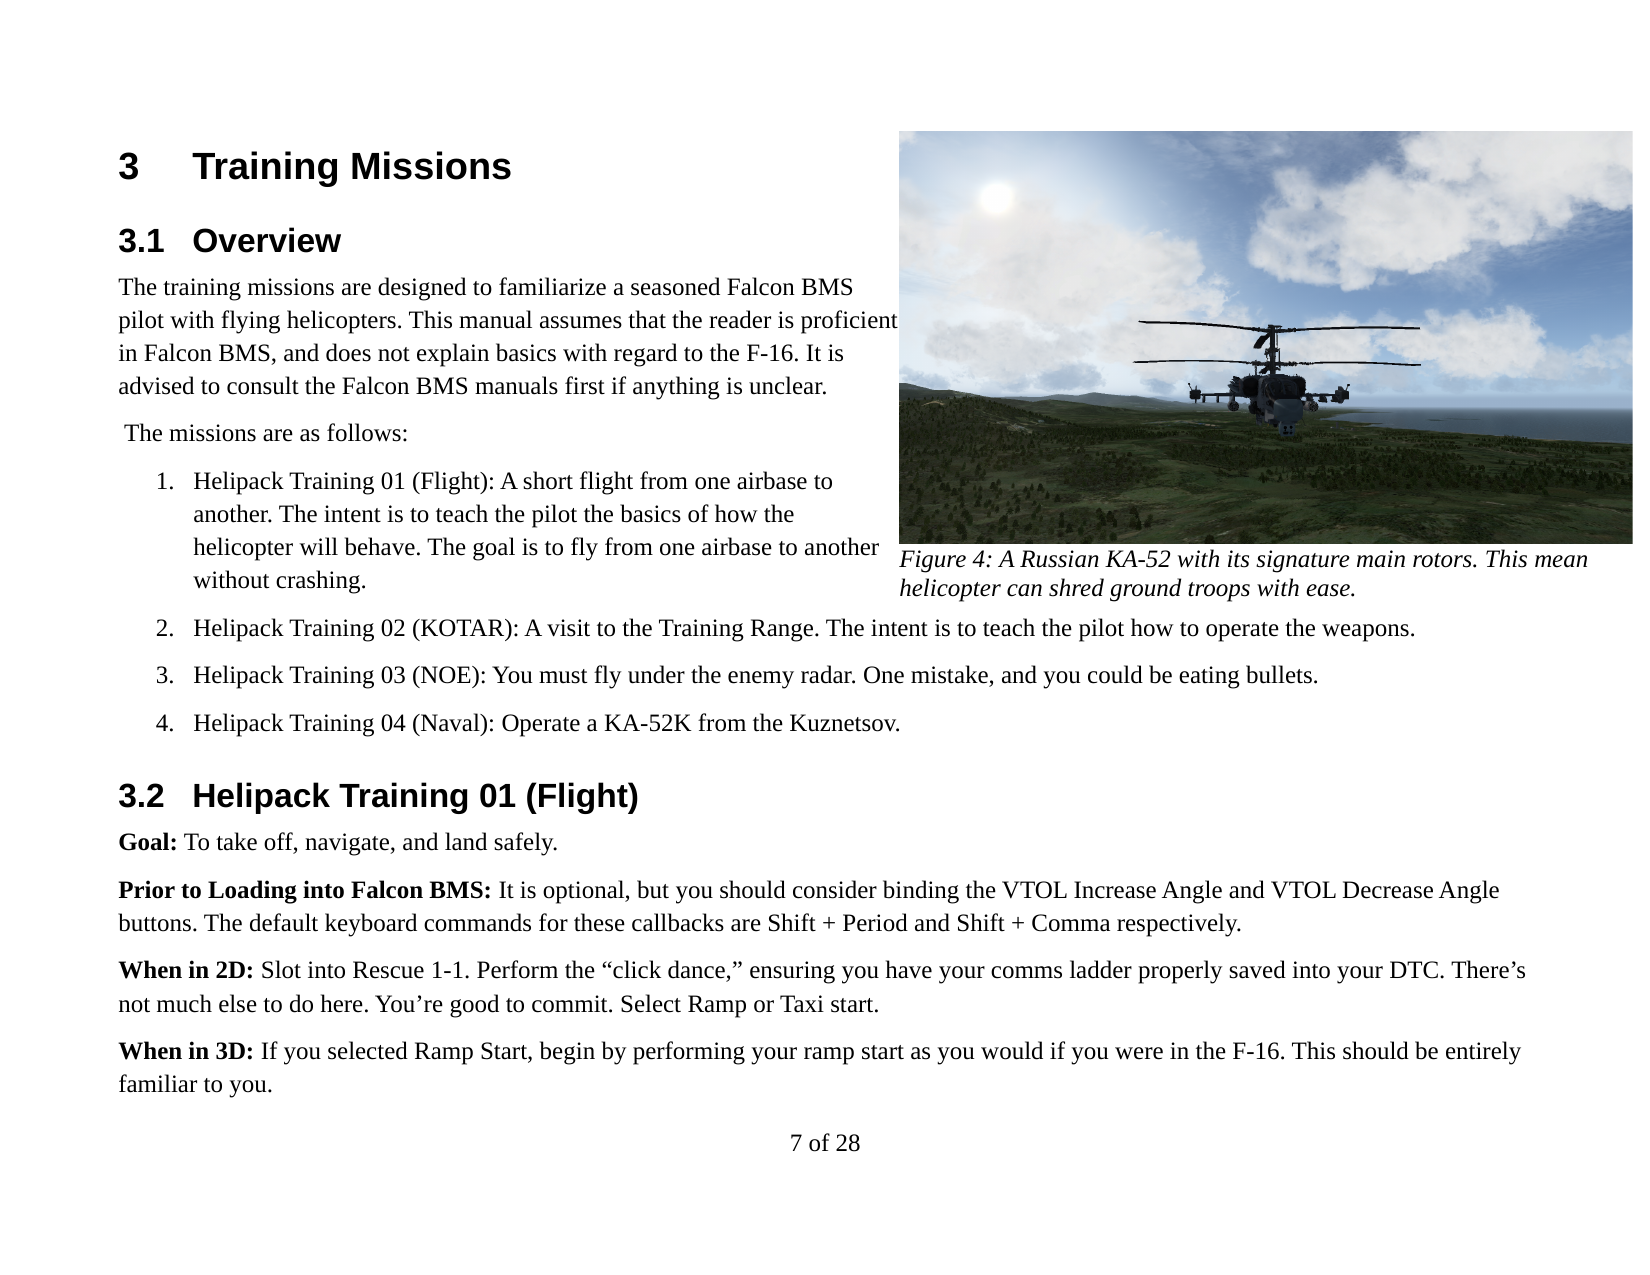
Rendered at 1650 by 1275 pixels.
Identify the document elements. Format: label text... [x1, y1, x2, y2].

subtitle Helipack Training 01 (Flight) [118, 776, 1532, 815]
text When in 3D: If you selected Ramp Start, begin by performing your ramp start as you would if you were in the F-16. This should be entirely familiar to you. [118, 1036, 1532, 1098]
list Helipack Training 02 (KOTAR): A visit to the Training Range. The intent is to teach the pilot how to operate the weapons. [156, 613, 1532, 641]
list Helipack Training 03 (NOE): You must fly under the enemy radar. One mistake, and you could be eating bullets. [156, 660, 1532, 689]
picture [899, 131, 1633, 544]
list Helipack Training 04 (Naval): Operate a KA-52K from the Kuznetsov. [156, 708, 1532, 737]
subtitle Training Missions [118, 143, 899, 187]
text The missions are as follows: [118, 418, 899, 447]
text Goal: To take off, navigate, and land safely. [118, 827, 1532, 856]
text The training missions are designed to familiarize a seasoned Falcon BMS pilot with flying helicopters. This manual assumes that the reader is proficient in Falcon BMS, and does not explain basics with regard to the F-16. It is advised to consult the Falcon BMS manuals first if anything is unclear. [118, 272, 899, 399]
subtitle Overview [118, 221, 899, 259]
list Helipack Training 01 (Flight): A short flight from one airbase to another. The intent is to teach the pilot the basics of how the helicopter will behave. The goal is to fly from one airbase to another without crashing. [156, 466, 899, 594]
text When in 2D: Slot into Rescue 1-1. Perform the “click dance,” ensuring you have your comms ladder properly saved into your DTC. There’s not much else to do here. You’re good to commit. Select Ramp or Taxi start. [118, 956, 1532, 1017]
text Prior to Loading into Falcon BMS: It is optional, but you should consider binding the VTOL Increase Angle and VTOL Decrease Angle buttons. The default keyboard commands for these callbacks are Shift + Period and Shift + Comma respectively. [118, 875, 1532, 937]
text Figure 4: A Russian KA-52 with its signature main rotors. This mean helicopter can shred ground troops with ease. [899, 544, 1633, 602]
